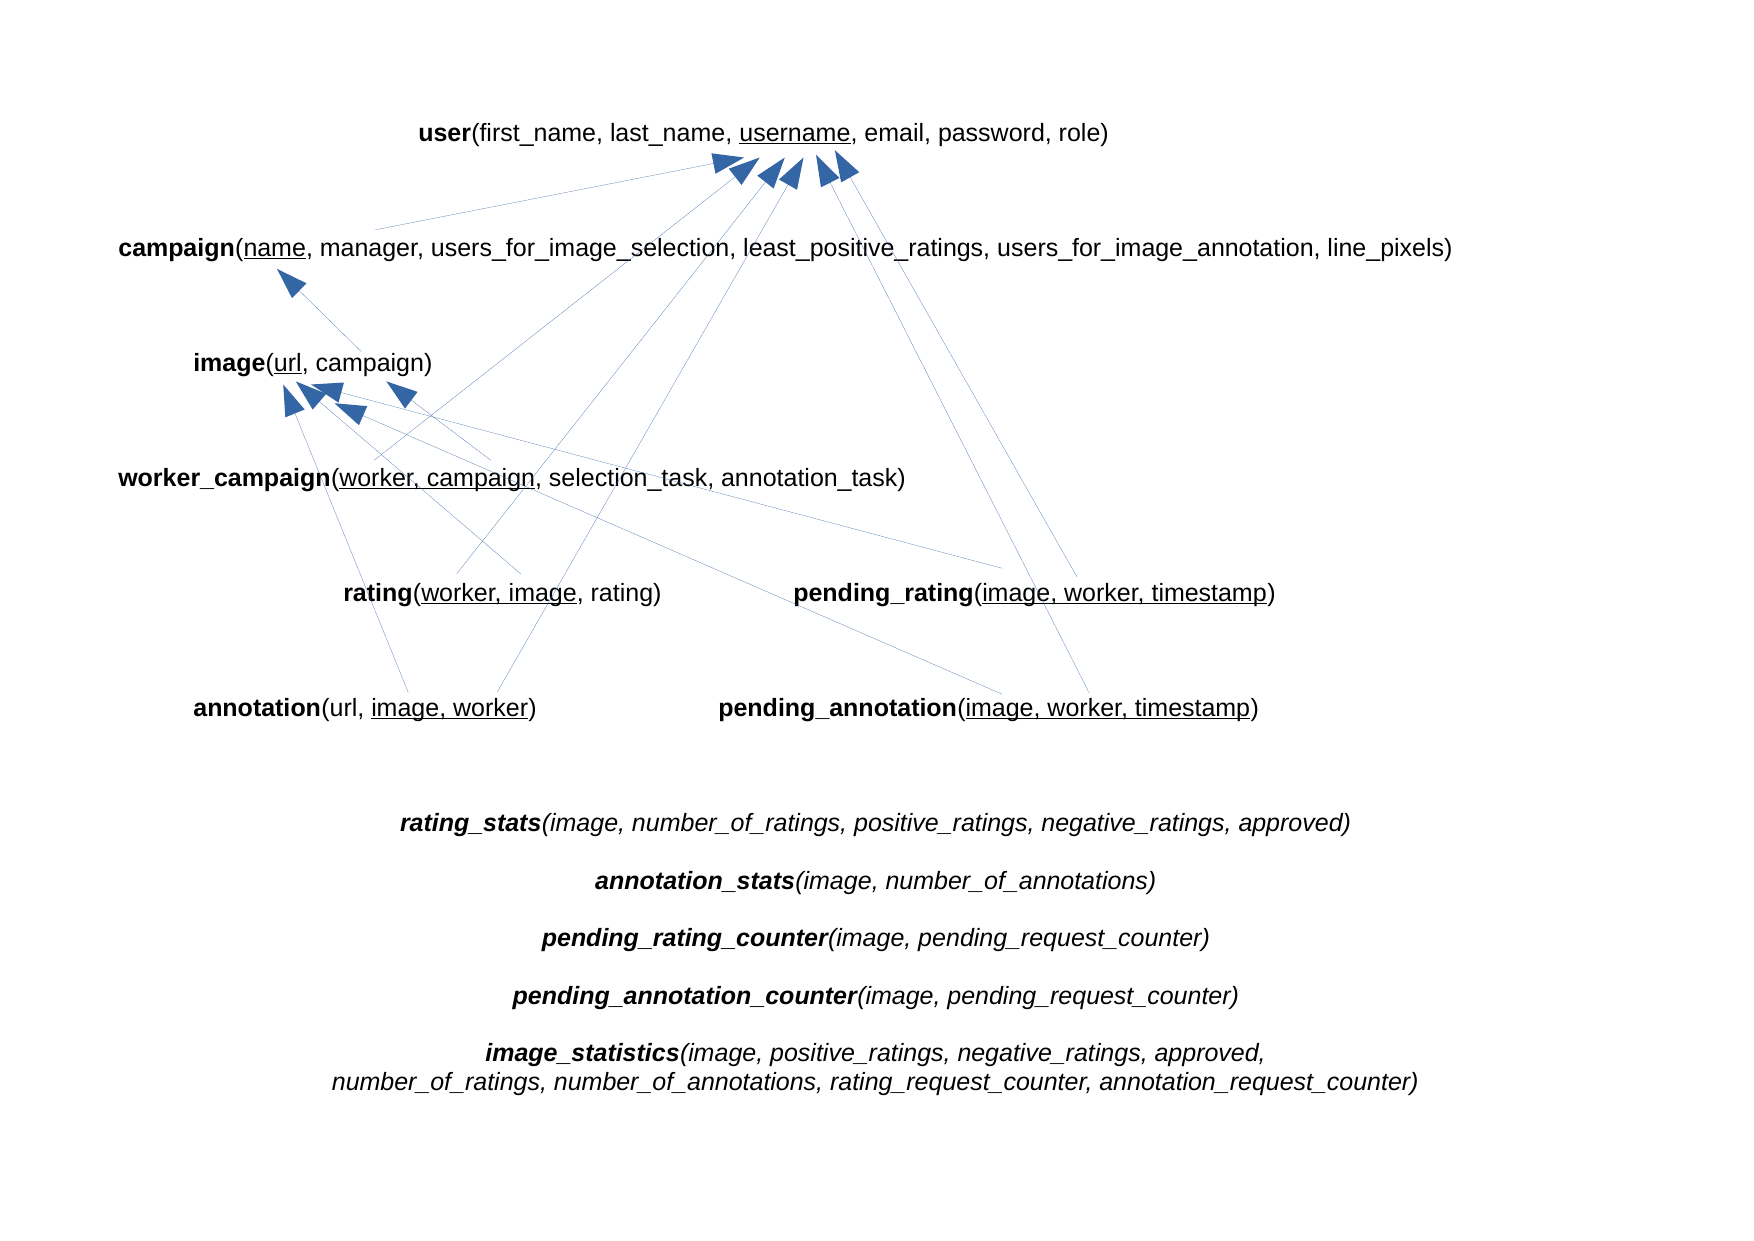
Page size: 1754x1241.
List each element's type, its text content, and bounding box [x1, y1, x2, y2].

text worker_campaign(worker, campaign, selection_task, annotation_task) [393, 463, 517, 488]
text image_statistics(image, positive_ratings, negative_ratings, approved, [118, 1038, 1636, 1067]
text annotation(url, image, worker) pending_annotation(image, worker, timestamp) [118, 693, 1636, 722]
text [915, 348, 962, 377]
text rating(worker, image, rating) pending_rating(image, worker, timestamp) [739, 578, 1044, 607]
text rating_stats(image, number_of_ratings, positive_ratings, negative_ratings, approved) [118, 808, 1636, 837]
text rating(worker, image, rating) pending_rating(image, worker, timestamp) [1032, 578, 1636, 607]
text [948, 348, 1636, 377]
text worker_campaign(worker, campaign, selection_task, annotation_task) [527, 463, 624, 492]
text worker_campaign(worker, campaign, selection_task, annotation_task) [475, 463, 543, 484]
text worker_campaign(worker, campaign, selection_task, annotation_task) [974, 463, 1028, 492]
text campaign(name, manager, users_for_image_selection, least_positive_ratings, users_for_image_annotation, line_pixels) [745, 233, 869, 262]
text worker_campaign(worker, campaign, selection_task, annotation_task) [1014, 463, 1636, 492]
text number_of_ratings, number_of_annotations, rating_request_counter, annotation_request_counter) [118, 1067, 1636, 1096]
text rating(worker, image, rating) pending_rating(image, worker, timestamp) [363, 578, 561, 607]
text annotation_stats(image, number_of_annotations) [118, 866, 1636, 894]
text rating(worker, image, rating) pending_rating(image, worker, timestamp) [547, 578, 799, 607]
text worker_campaign(worker, campaign, selection_task, annotation_task) [627, 463, 986, 492]
text user(first_name, last_name, username, email, password, role) [118, 118, 1636, 147]
text [482, 348, 633, 377]
text [679, 348, 928, 377]
text rating(worker, image, rating) pending_rating(image, worker, timestamp) [118, 578, 373, 607]
text campaign(name, manager, users_for_image_selection, least_positive_ratings, users_for_image_annotation, line_pixels) [883, 233, 1636, 262]
text campaign(name, manager, users_for_image_selection, least_positive_ratings, users_for_image_annotation, line_pixels) [629, 233, 724, 262]
text [613, 348, 693, 377]
text pending_rating_counter(image, pending_request_counter) [118, 923, 1636, 952]
text campaign(name, manager, users_for_image_selection, least_positive_ratings, users_for_image_annotation, line_pixels) [118, 233, 662, 262]
text worker_campaign(worker, campaign, selection_task, annotation_task) [118, 463, 326, 492]
text worker_campaign(worker, campaign, selection_task, annotation_task) [613, 469, 711, 492]
text pending_annotation_counter(image, pending_request_counter) [118, 981, 1636, 1009]
text image(url, campaign) [118, 348, 515, 377]
text worker_campaign(worker, campaign, selection_task, annotation_task) [316, 463, 423, 492]
